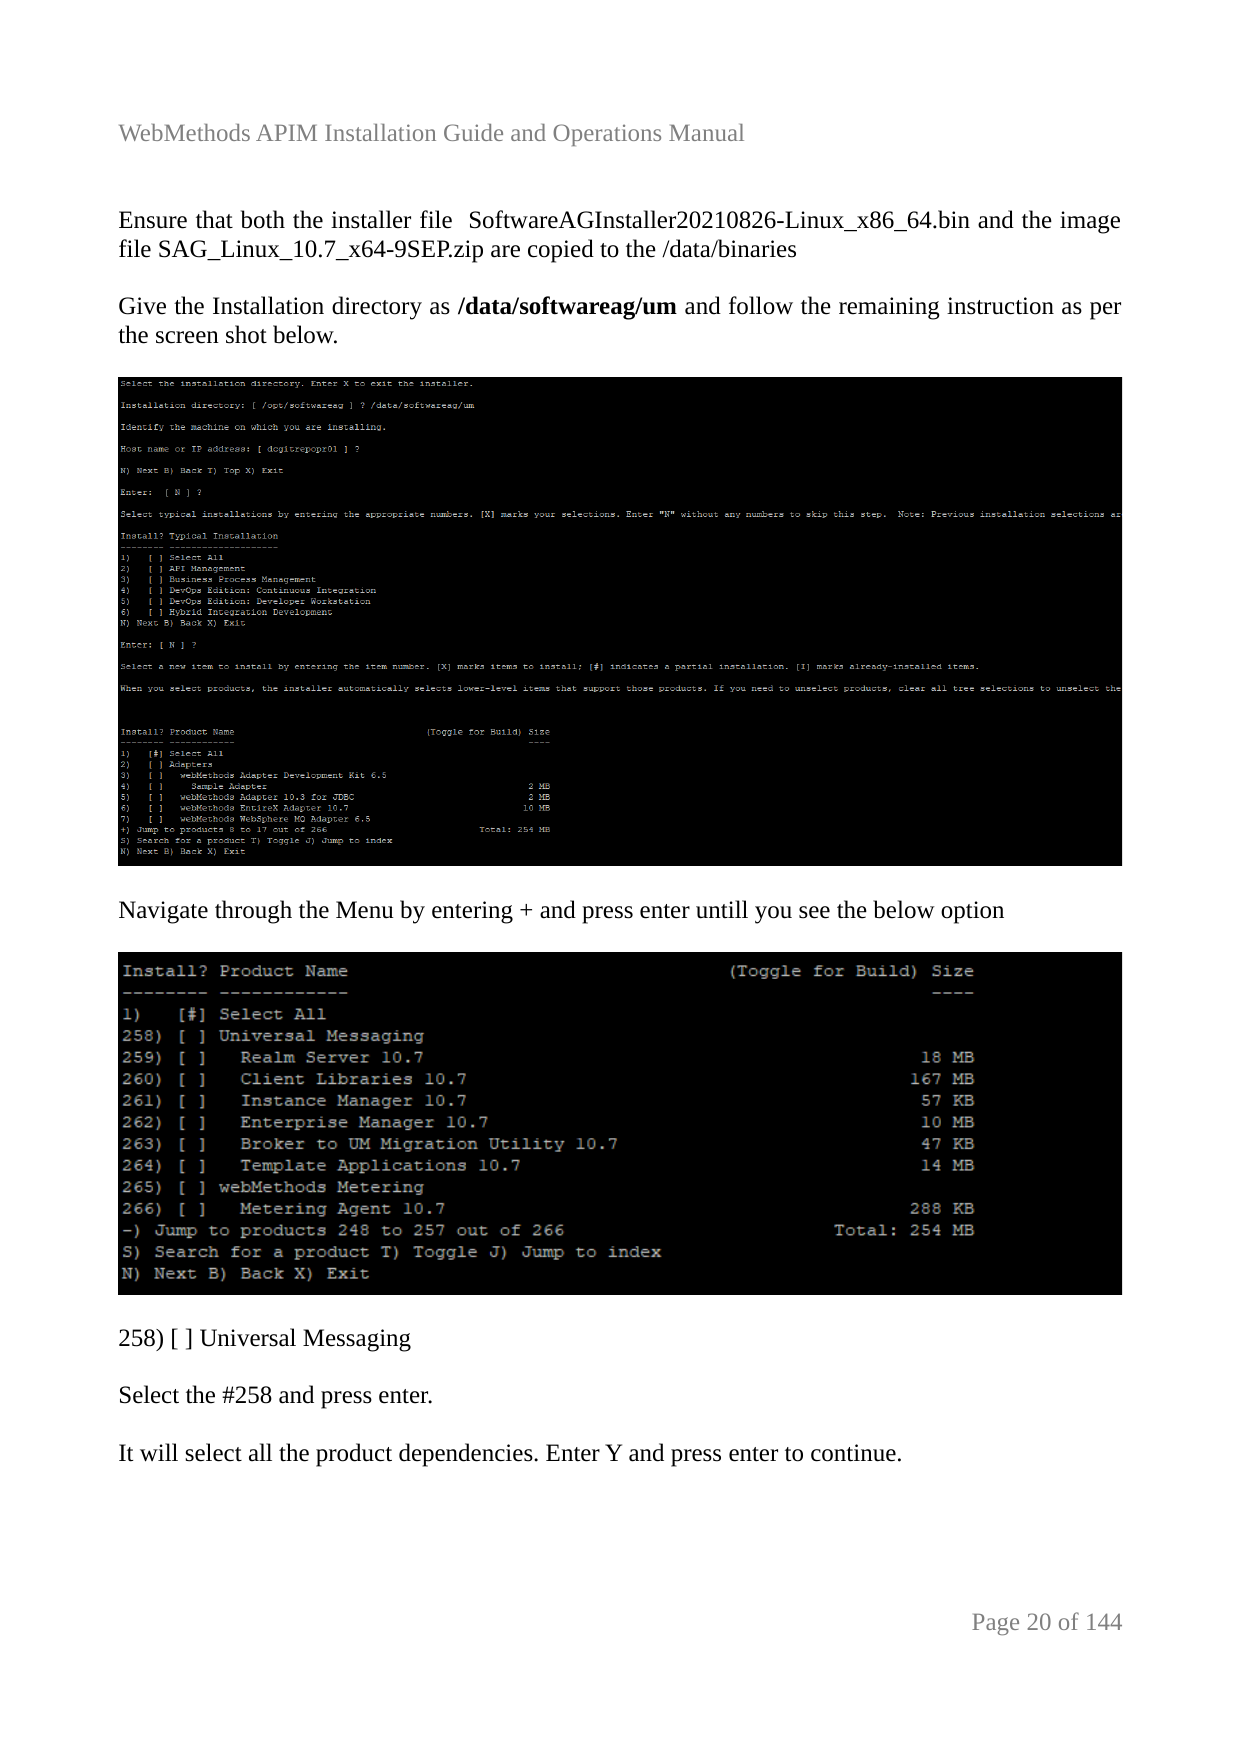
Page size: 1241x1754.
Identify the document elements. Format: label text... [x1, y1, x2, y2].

picture [118, 952, 1123, 1295]
text 258) [ ] Universal Messaging [118, 1323, 1122, 1352]
text It will select all the product dependencies. Enter Y and press enter to continue. [118, 1438, 1122, 1467]
text Give the Installation directory as /data/softwareag/um and follow the remaining instruction as per the screen shot below. [118, 291, 1122, 349]
text Select the #258 and press enter. [118, 1381, 1122, 1409]
text Navigate through the Menu by entering + and press enter untill you see the below option [118, 895, 1122, 923]
text Ensure that both the installer file SoftwareAGInstaller20210826-Linux_x86_64.bin and the image file SAG_Linux_10.7_x64-9SEP.zip are copied to the /data/binaries [118, 205, 1122, 263]
picture [118, 377, 1123, 866]
